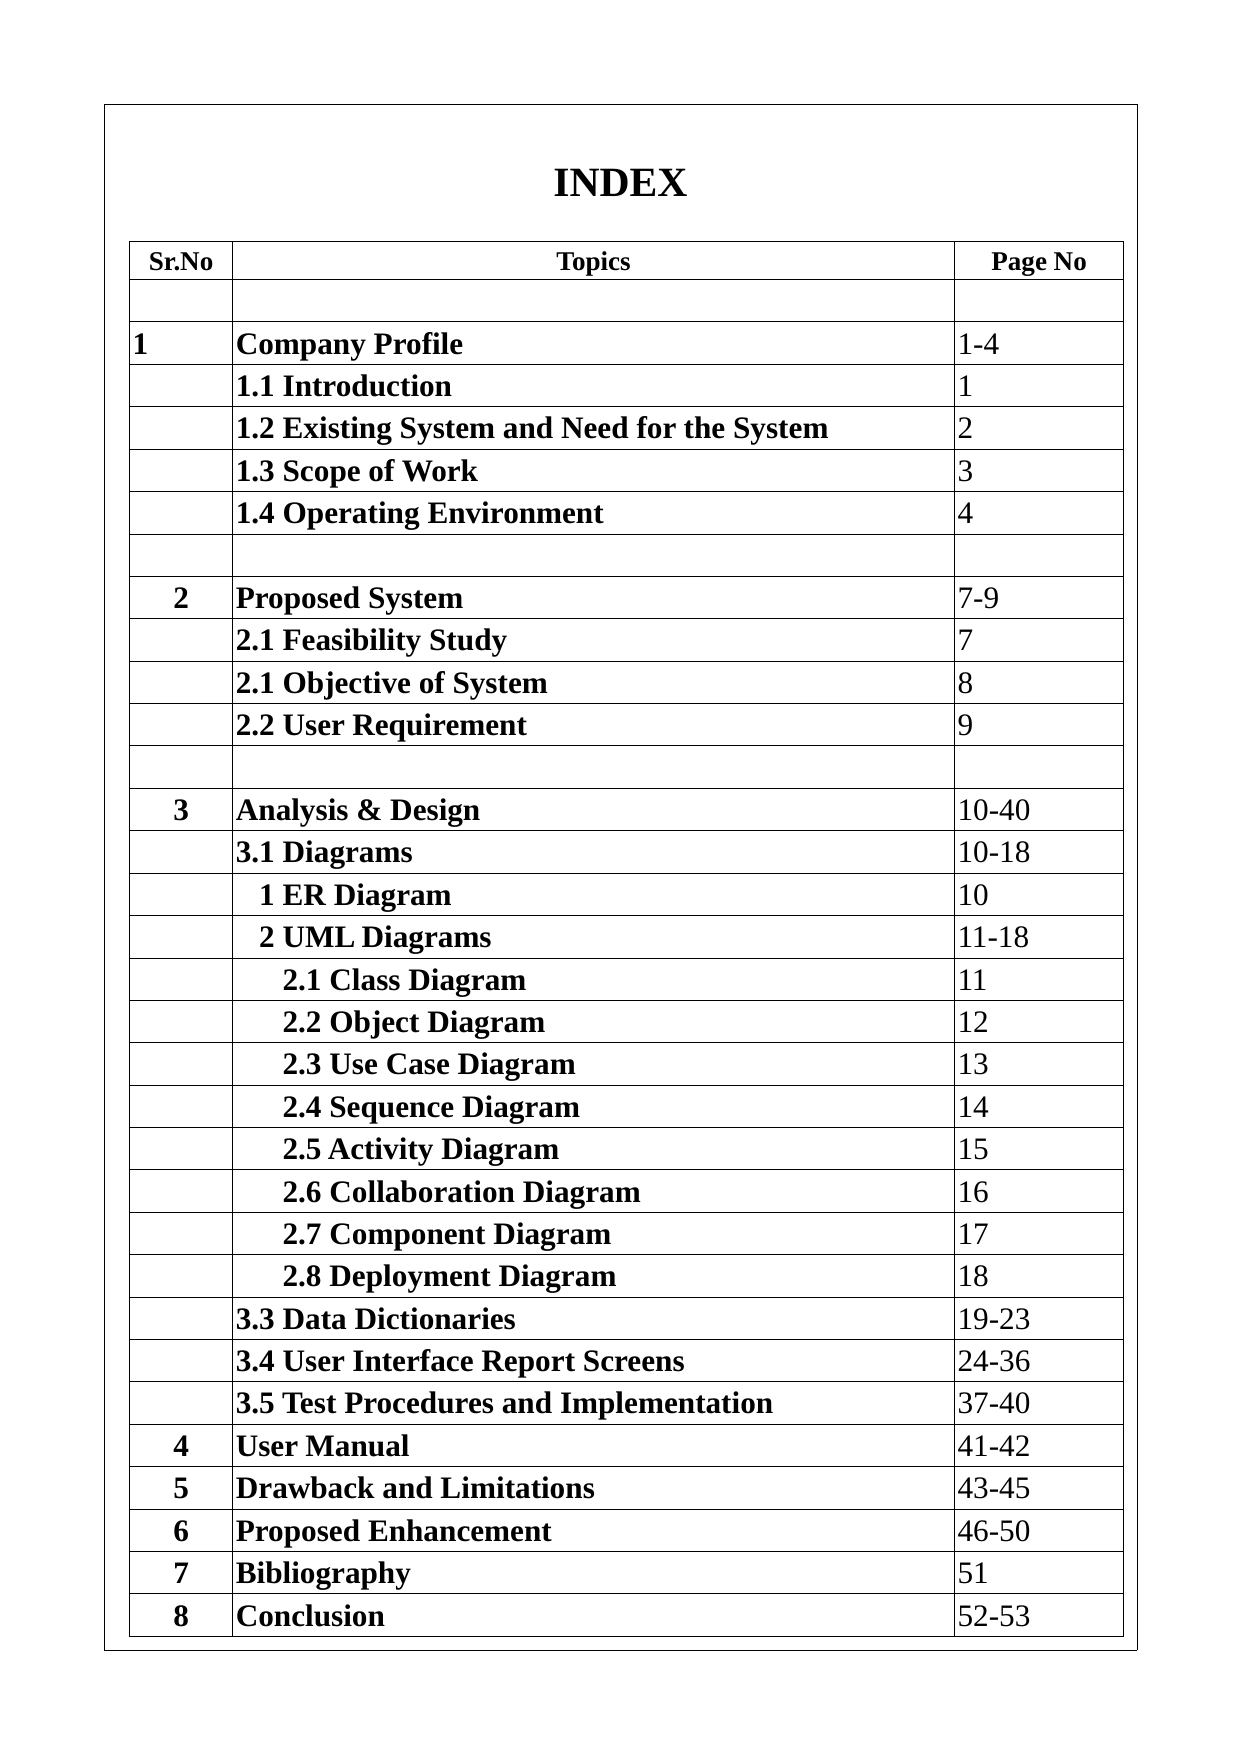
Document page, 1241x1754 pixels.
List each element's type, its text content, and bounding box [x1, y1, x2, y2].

table_cell [233, 746, 954, 788]
table_cell 10-40 [955, 789, 1123, 830]
table_cell Bibliography [233, 1552, 954, 1593]
table_cell 7 [955, 619, 1123, 661]
table_cell 4 [955, 492, 1123, 533]
table_cell [130, 662, 232, 703]
table_cell 2 [955, 407, 1123, 449]
table_cell 3 [130, 789, 232, 830]
table_cell 7-9 [955, 577, 1123, 618]
table_cell [955, 535, 1123, 576]
table_cell 1-4 [955, 322, 1123, 364]
table_cell 46-50 [955, 1510, 1123, 1551]
table_cell [233, 535, 954, 576]
table_cell 19-23 [955, 1298, 1123, 1339]
table_header Page No [955, 242, 1123, 279]
table_cell [130, 874, 232, 915]
table_cell [130, 704, 232, 745]
table_cell Proposed Enhancement [233, 1510, 954, 1551]
table_cell 6 [130, 1510, 232, 1551]
table_cell [130, 407, 232, 449]
table_cell 2 [130, 577, 232, 618]
table_cell 2.1 Class Diagram [233, 959, 954, 1000]
table_cell Proposed System [233, 577, 954, 618]
table_cell 12 [955, 1001, 1123, 1042]
table_cell [233, 280, 954, 321]
table_cell 17 [955, 1213, 1123, 1254]
table_cell [130, 959, 232, 1000]
table_cell Analysis & Design [233, 789, 954, 830]
table_cell 11-18 [955, 916, 1123, 957]
table_cell Drawback and Limitations [233, 1467, 954, 1508]
table_cell 1 ER Diagram [233, 874, 954, 915]
table_cell [130, 1128, 232, 1169]
table_cell 41-42 [955, 1425, 1123, 1466]
table_cell [130, 365, 232, 406]
table_cell [130, 492, 232, 533]
table_cell 43-45 [955, 1467, 1123, 1508]
table_cell [130, 450, 232, 491]
table_header Sr.No [130, 242, 232, 279]
table_cell 15 [955, 1128, 1123, 1169]
table_cell 2.8 Deployment Diagram [233, 1255, 954, 1297]
table_cell [130, 1213, 232, 1254]
table_cell 3.1 Diagrams [233, 831, 954, 873]
table_cell 7 [130, 1552, 232, 1593]
table_cell [130, 619, 232, 661]
table_cell 8 [130, 1594, 232, 1636]
table_cell 2.6 Collaboration Diagram [233, 1170, 954, 1212]
table_cell [130, 1170, 232, 1212]
table_cell [130, 1043, 232, 1084]
table_cell 13 [955, 1043, 1123, 1084]
table_cell [130, 1001, 232, 1042]
table_cell 18 [955, 1255, 1123, 1297]
table_cell [130, 746, 232, 788]
table_cell [130, 280, 232, 321]
table_cell 3.5 Test Procedures and Implementation [233, 1382, 954, 1424]
table_cell [130, 1086, 232, 1127]
table_cell [955, 746, 1123, 788]
table_cell 16 [955, 1170, 1123, 1212]
table_cell 2.2 User Requirement [233, 704, 954, 745]
table_cell 52-53 [955, 1594, 1123, 1636]
table_cell [130, 535, 232, 576]
table_cell 1.3 Scope of Work [233, 450, 954, 491]
table_cell 37-40 [955, 1382, 1123, 1424]
table_cell 1.2 Existing System and Need for the System [233, 407, 954, 449]
table_cell [130, 831, 232, 873]
table_cell 1.1 Introduction [233, 365, 954, 406]
table_cell 2.7 Component Diagram [233, 1213, 954, 1254]
table_cell 2.1 Feasibility Study [233, 619, 954, 661]
table_header Topics [233, 242, 954, 279]
table_cell 1.4 Operating Environment [233, 492, 954, 533]
table_cell 2.1 Objective of System [233, 662, 954, 703]
table_cell 4 [130, 1425, 232, 1466]
table_cell 3.4 User Interface Report Screens [233, 1340, 954, 1381]
table_cell User Manual [233, 1425, 954, 1466]
table_cell 51 [955, 1552, 1123, 1593]
table_cell 2.2 Object Diagram [233, 1001, 954, 1042]
table_cell 1 [130, 322, 232, 364]
table_cell 3 [955, 450, 1123, 491]
table_cell 3.3 Data Dictionaries [233, 1298, 954, 1339]
table_cell 8 [955, 662, 1123, 703]
table_cell 11 [955, 959, 1123, 1000]
text INDEX [110, 158, 1131, 206]
table_cell Conclusion [233, 1594, 954, 1636]
table_cell 5 [130, 1467, 232, 1508]
table_cell 2.4 Sequence Diagram [233, 1086, 954, 1127]
table_cell 24-36 [955, 1340, 1123, 1381]
table_cell [955, 280, 1123, 321]
table_cell 1 [955, 365, 1123, 406]
table_cell [130, 1298, 232, 1339]
table_cell 2 UML Diagrams [233, 916, 954, 957]
table_cell 10 [955, 874, 1123, 915]
table_cell [130, 1382, 232, 1424]
table_cell 10-18 [955, 831, 1123, 873]
table_cell 14 [955, 1086, 1123, 1127]
table_cell 2.3 Use Case Diagram [233, 1043, 954, 1084]
table_cell 9 [955, 704, 1123, 745]
table_cell Company Profile [233, 322, 954, 364]
table_cell [130, 1340, 232, 1381]
table_cell [130, 1255, 232, 1297]
table_cell [130, 916, 232, 957]
table_cell 2.5 Activity Diagram [233, 1128, 954, 1169]
